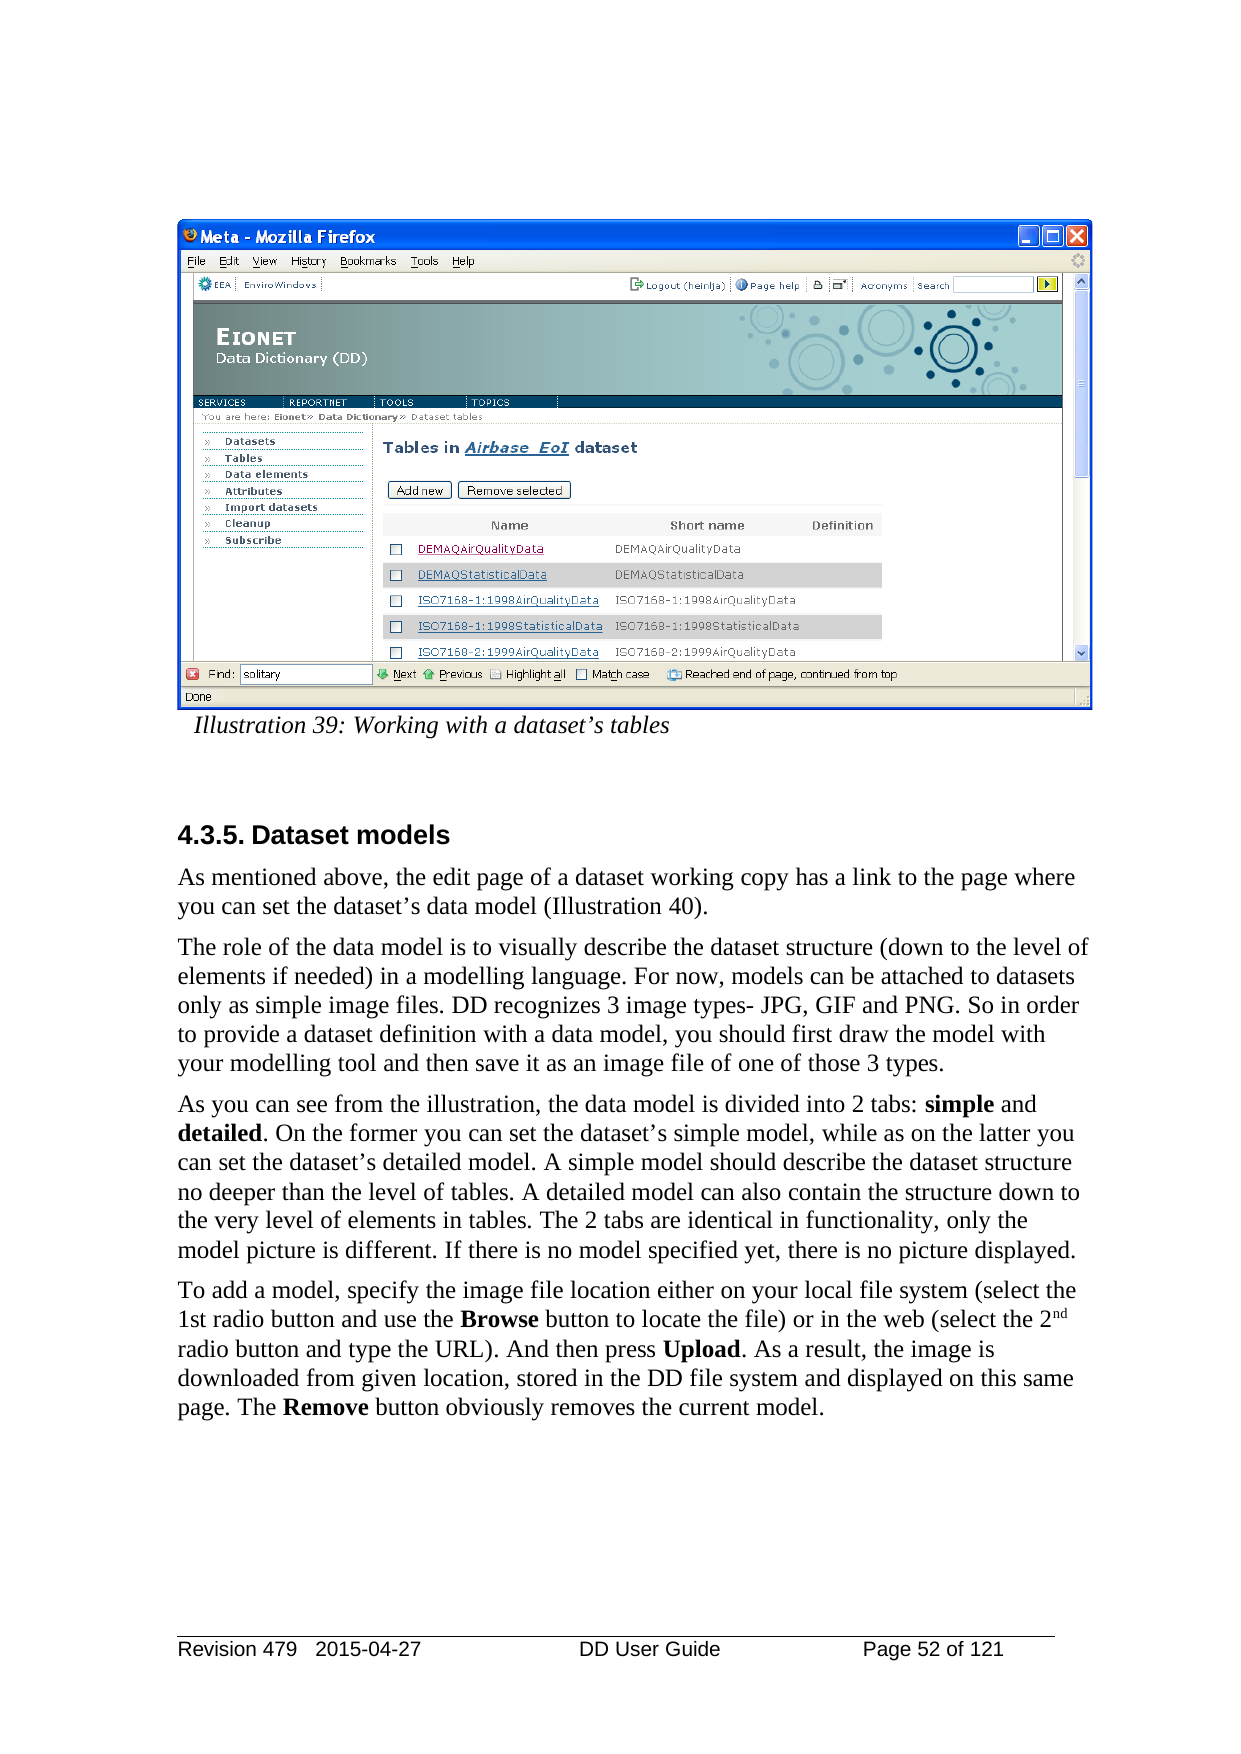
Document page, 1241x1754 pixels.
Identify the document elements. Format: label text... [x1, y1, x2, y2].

text As you can see from the illustration, the data model is divided into 2 tabs: simple and detailed. On the former you can set the dataset’s simple model, while as on the latter you can set the dataset’s detailed model. A simple model should describe the dataset structure no deeper than the level of tables. A detailed model can also contain the structure down to the very level of elements in tables. The 2 tabs are identical in functionality, only the model picture is different. If there is no model specified yet, there is no picture displayed. [177, 1089, 1092, 1263]
text As mentioned above, the edit page of a dataset working copy has a link to the page where you can set the dataset’s data model (Illustration 40). [177, 862, 1092, 920]
text To add a model, specify the image file location either on your local file system (select the 1st radio button and use the Browse button to locate the file) or in the web (select the 2nd radio button and type the URL). And then press Upload. As a result, the image is downloaded from given location, stored in the DD file system and displayed on this same page. The Remove button obviously removes the current model. [177, 1275, 1092, 1421]
text The role of the data model is to visually describe the dataset structure (down to the level of elements if needed) in a modelling language. For now, models can be attached to datasets only as simple image files. DD recognizes 3 image types- JPG, GIF and PNG. So in order to provide a dataset definition with a data model, you should first draw the model with your modelling tool and then save it as an image file of one of those 3 types. [177, 932, 1092, 1077]
picture [177, 219, 1093, 710]
subtitle Dataset models [177, 819, 1092, 850]
text Illustration 39: Working with a dataset’s tables [194, 710, 1076, 739]
